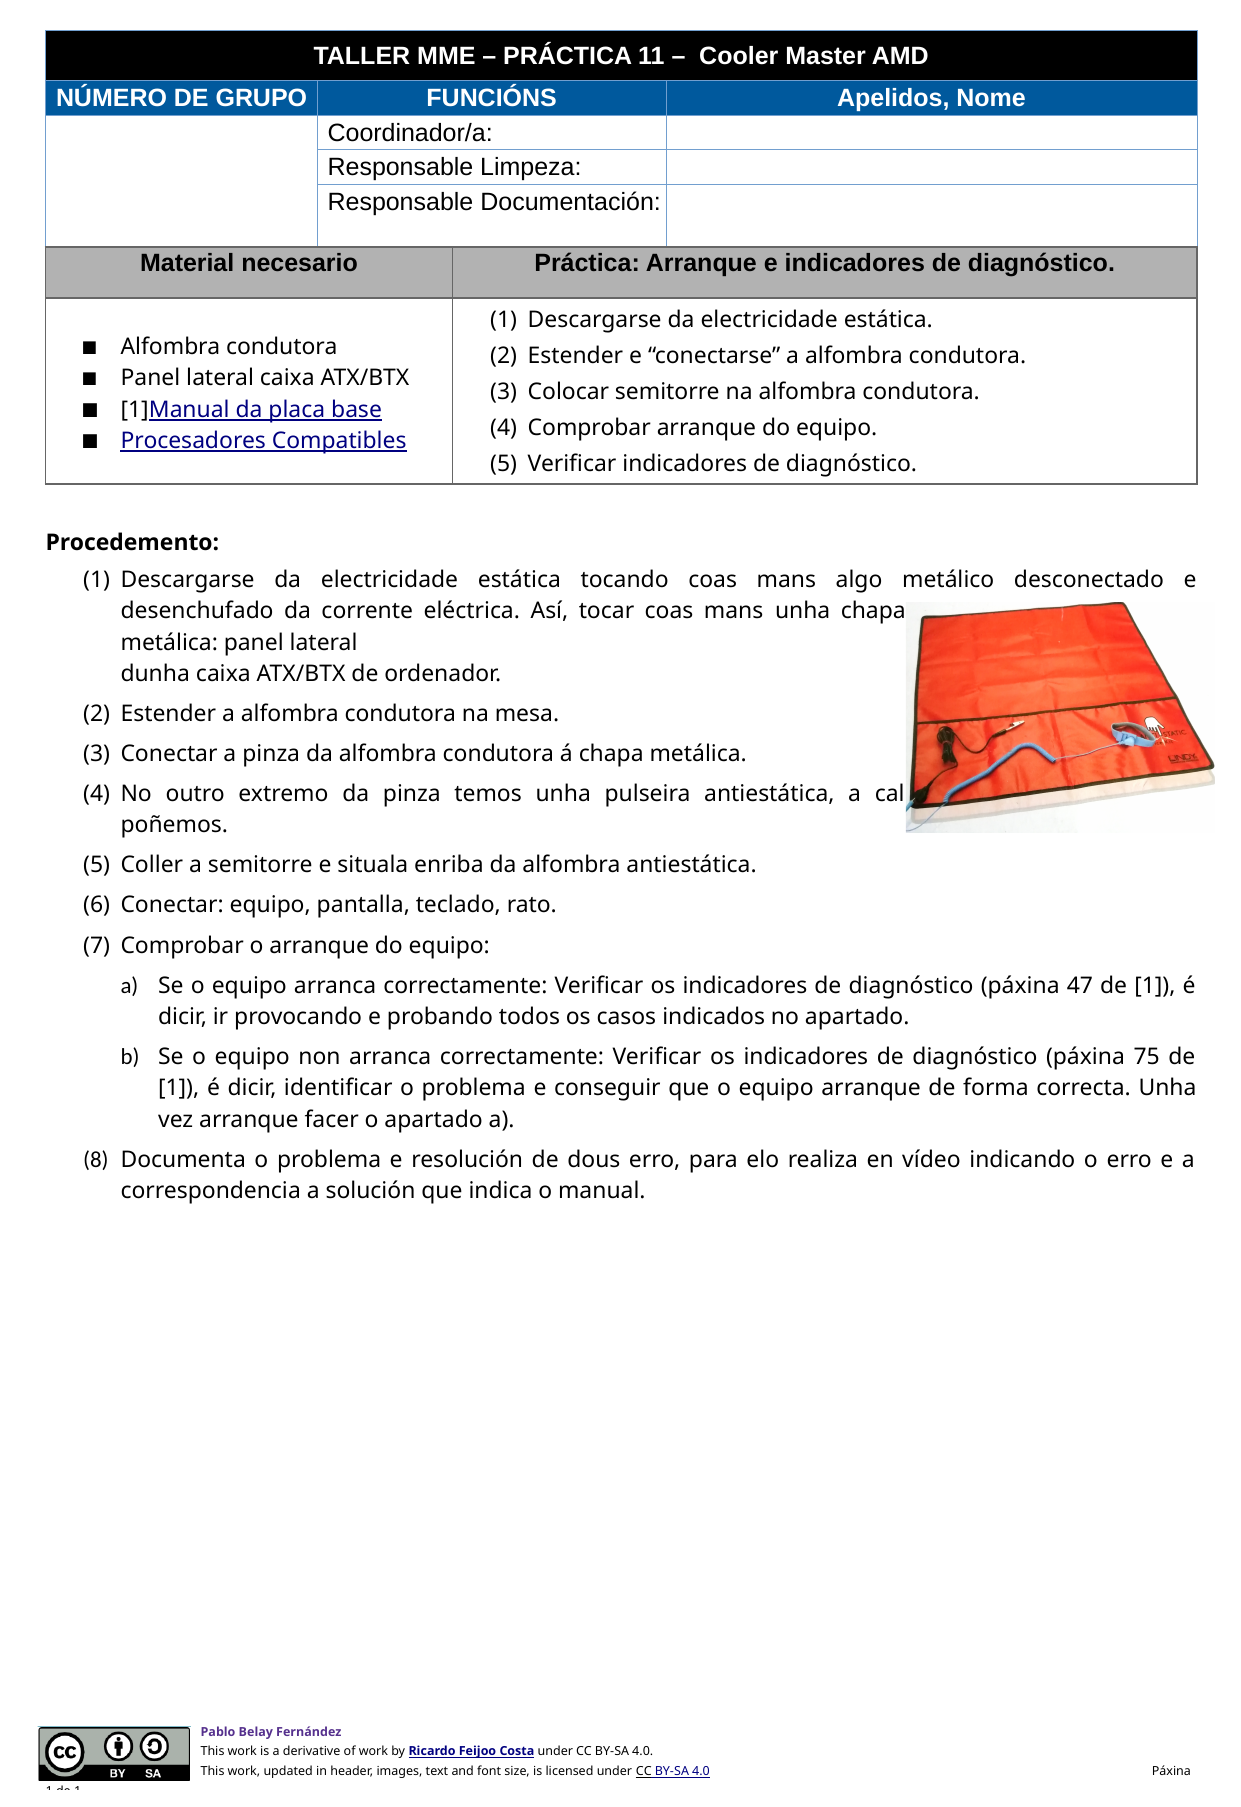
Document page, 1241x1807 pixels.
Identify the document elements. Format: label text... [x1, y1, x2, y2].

list Conectar: equipo, pantalla, teclado, rato. [83, 888, 1197, 920]
list Descargarse da electricidade estática tocando coas mans algo metálico desconectado e desenchufado da corrente eléctrica. Así, tocar coas mans unha chapa metálica: panel lateral [83, 563, 1197, 657]
list Conectar a pinza da alfombra condutora á chapa metálica. [83, 737, 905, 768]
table_cell FUNCIÓNS [318, 81, 666, 115]
table_cell [667, 150, 1197, 184]
picture [905, 602, 1215, 833]
text Procedemento: [45, 525, 1197, 557]
list Coller a semitorre e situala enriba da alfombra antiestática. [83, 848, 1197, 879]
table_cell NÚMERO DE GRUPO [46, 81, 317, 115]
table_cell Coordinador/a: [318, 116, 666, 149]
table_cell Alfombra condutora Panel lateral caixa ATX/BTX [1]Manual da placa base Procesadores Compatibles [46, 299, 452, 483]
table_header TALLER MME – PRÁCTICA 11 – Cooler Master AMD [46, 31, 1197, 80]
table_cell Apelidos, Nome [667, 81, 1197, 115]
list Se o equipo non arranca correctamente: Verificar os indicadores de diagnóstico (páxina 75 de [1]), é dicir, identificar o problema e conseguir que o equipo arranque de forma correcta. Unha vez arranque facer o apartado a). [120, 1040, 1197, 1134]
list Se o equipo arranca correctamente: Verificar os indicadores de diagnóstico (páxina 47 de [1]), é dicir, ir provocando e probando todos os casos indicados no apartado. [120, 969, 1197, 1031]
list Documenta o problema e resolución de dous erro, para elo realiza en vídeo indicando o erro e a correspondencia a solución que indica o manual. [83, 1143, 1197, 1205]
table_cell [46, 116, 317, 246]
list dunha caixa ATX/BTX de ordenador. [83, 657, 905, 688]
picture [37, 1725, 191, 1783]
table_cell Responsable Limpeza: [318, 150, 666, 184]
table_cell [667, 185, 1197, 246]
list Comprobar o arranque do equipo: [83, 928, 1197, 960]
list No outro extremo da pinza temos unha pulseira antiestática, a cal poñemos. [83, 777, 1197, 839]
list Estender a alfombra condutora na mesa. [83, 697, 905, 728]
table_cell Descargarse da electricidade estática. Estender e “conectarse” a alfombra condutora. Colocar semitorre na alfombra condutora. Comprobar arranque do equipo. Verificar indicadores de diagnóstico. [453, 299, 1196, 483]
table_header Material necesario [46, 248, 452, 297]
table_header Práctica: Arranque e indicadores de diagnóstico. [453, 248, 1196, 297]
table_cell [667, 116, 1197, 149]
table_cell Responsable Documentación: [318, 185, 666, 246]
